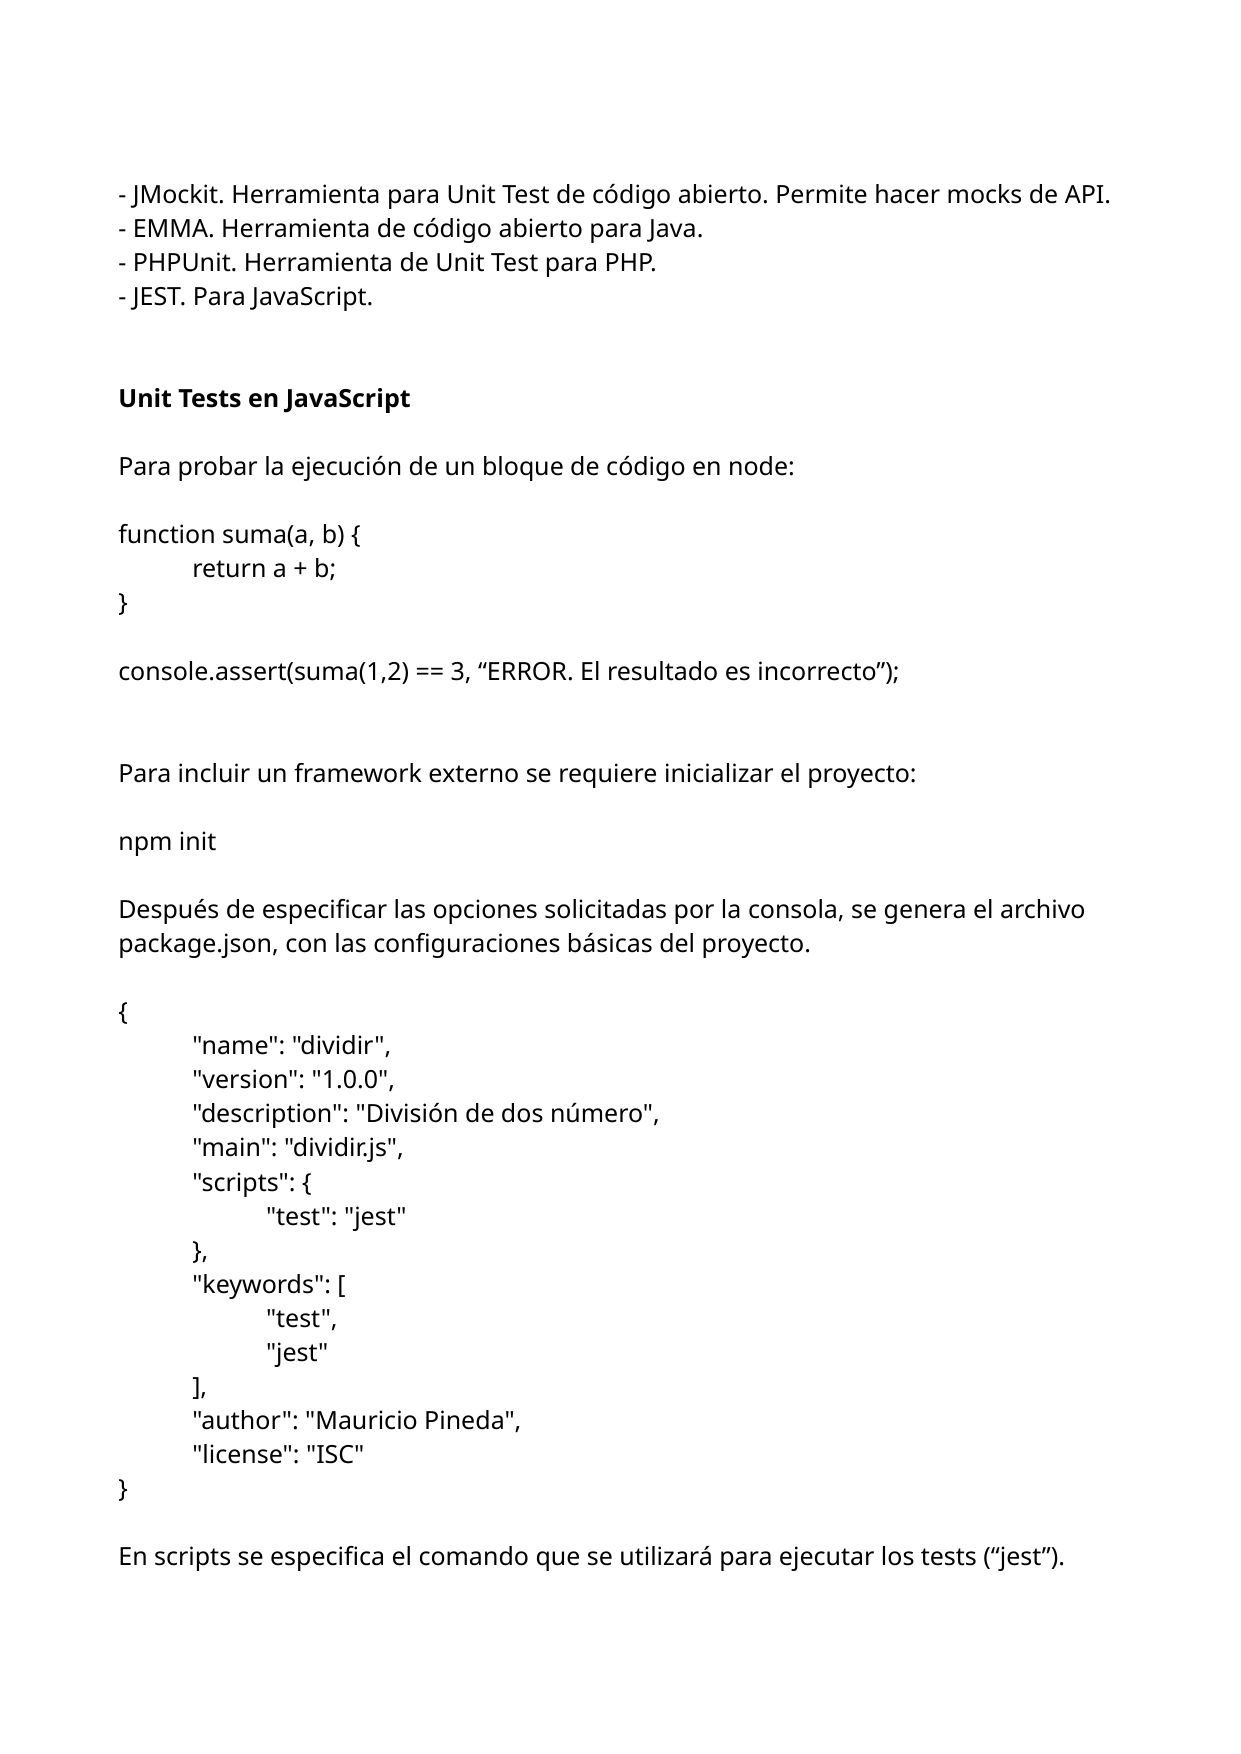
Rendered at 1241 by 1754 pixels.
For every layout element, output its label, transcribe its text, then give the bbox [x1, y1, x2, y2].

text "test": "jest" [118, 1198, 1122, 1232]
text } [118, 585, 1122, 619]
text "keywords": [ [118, 1266, 1122, 1300]
text - PHPUnit. Herramienta de Unit Test para PHP. [118, 244, 1122, 278]
text "description": "División de dos número", [118, 1096, 1122, 1130]
text npm init [118, 823, 1122, 858]
text "main": "dividir.js", [118, 1130, 1122, 1164]
text return a + b; [118, 551, 1122, 585]
text { [118, 994, 1122, 1028]
text }, [118, 1232, 1122, 1266]
text "author": "Mauricio Pineda", [118, 1403, 1122, 1437]
text Unit Tests en JavaScript [118, 381, 1122, 415]
text "version": "1.0.0", [118, 1062, 1122, 1096]
text "name": "dividir", [118, 1028, 1122, 1062]
text - JMockit. Herramienta para Unit Test de código abierto. Permite hacer mocks de API. [118, 176, 1122, 210]
text - JEST. Para JavaScript. [118, 278, 1122, 313]
text function suma(a, b) { [118, 517, 1122, 551]
text Para incluir un framework externo se requiere inicializar el proyecto: [118, 755, 1122, 789]
text "license": "ISC" [118, 1437, 1122, 1471]
text Después de especificar las opciones solicitadas por la consola, se genera el archivo package.json, con las configuraciones básicas del proyecto. [118, 892, 1122, 960]
text "jest" [118, 1334, 1122, 1368]
text - EMMA. Herramienta de código abierto para Java. [118, 210, 1122, 244]
text Para probar la ejecución de un bloque de código en node: [118, 449, 1122, 483]
text "test", [118, 1300, 1122, 1334]
text En scripts se especifica el comando que se utilizará para ejecutar los tests (“jest”). [118, 1539, 1122, 1573]
text } [118, 1471, 1122, 1505]
text "scripts": { [118, 1164, 1122, 1198]
text console.assert(suma(1,2) == 3, “ERROR. El resultado es incorrecto”); [118, 653, 1122, 687]
text ], [118, 1368, 1122, 1403]
